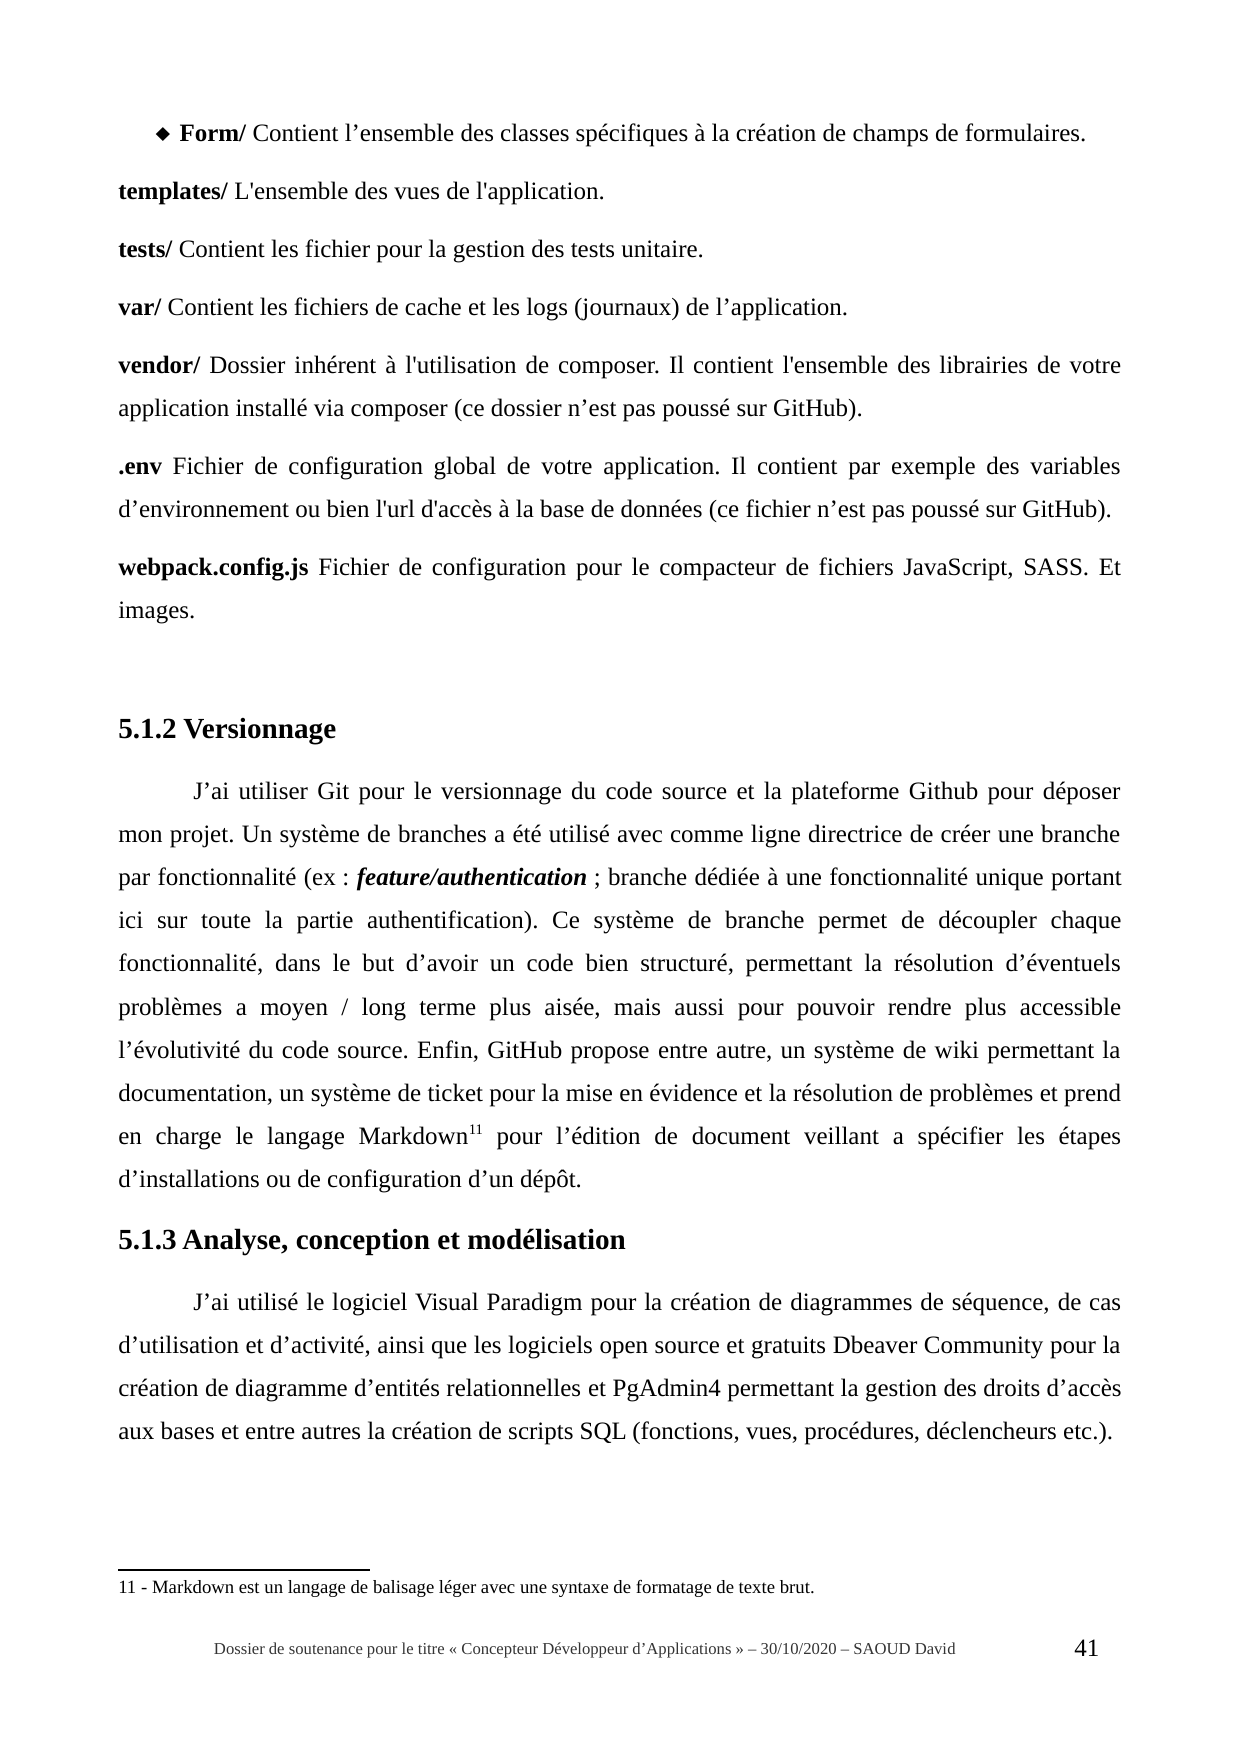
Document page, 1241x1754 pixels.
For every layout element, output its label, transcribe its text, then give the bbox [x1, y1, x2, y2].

text webpack.config.js Fichier de configuration pour le compacteur de fichiers JavaScript, SASS. Et images. [118, 552, 1122, 624]
text J’ai utilisé le logiciel Visual Paradigm pour la création de diagrammes de séquence, de cas d’utilisation et d’activité, ainsi que les logiciels open source et gratuits Dbeaver Community pour la création de diagramme d’entités relationnelles et PgAdmin4 permettant la gestion des droits d’accès aux bases et entre autres la création de scripts SQL (fonctions, vues, procédures, déclencheurs etc.). [118, 1287, 1122, 1445]
text templates/ L'ensemble des vues de l'application. [118, 176, 1122, 205]
subtitle 5.1.3 Analyse, conception et modélisation [118, 1222, 1122, 1256]
text tests/ Contient les fichier pour la gestion des tests unitaire. [118, 234, 1122, 263]
text J’ai utiliser Git pour le versionnage du code source et la plateforme Github pour déposer mon projet. Un système de branches a été utilisé avec comme ligne directrice de créer une branche par fonctionnalité (ex : feature/authentication ; branche dédiée à une fonctionnalité unique portant ici sur toute la partie authentification). Ce système de branche permet de découpler chaque fonctionnalité, dans le but d’avoir un code bien structuré, permettant la résolution d’éventuels problèmes a moyen / long terme plus aisée, mais aussi pour pouvoir rendre plus accessible l’évolutivité du code source. Enfin, GitHub propose entre autre, un système de wiki permettant la documentation, un système de ticket pour la mise en évidence et la résolution de problèmes et prend en charge le langage Markdown pour l’édition de document veillant a spécifier les étapes d’installations ou de configuration d’un dépôt. [118, 776, 1122, 1193]
text var/ Contient les fichiers de cache et les logs (journaux) de l’application. [118, 292, 1122, 321]
subtitle 5.1.2 Versionnage [118, 711, 1122, 744]
text .env Fichier de configuration global de votre application. Il contient par exemple des variables d’environnement ou bien l'url d'accès à la base de données (ce fichier n’est pas poussé sur GitHub). [118, 451, 1122, 523]
text - Markdown est un langage de balisage léger avec une syntaxe de formatage de texte brut. [118, 1576, 1122, 1598]
text vendor/ Dossier inhérent à l'utilisation de composer. Il contient l'ensemble des librairies de votre application installé via composer (ce dossier n’est pas poussé sur GitHub). [118, 350, 1122, 422]
list Form/ Contient l’ensemble des classes spécifiques à la création de champs de formulaires. [156, 118, 1122, 147]
